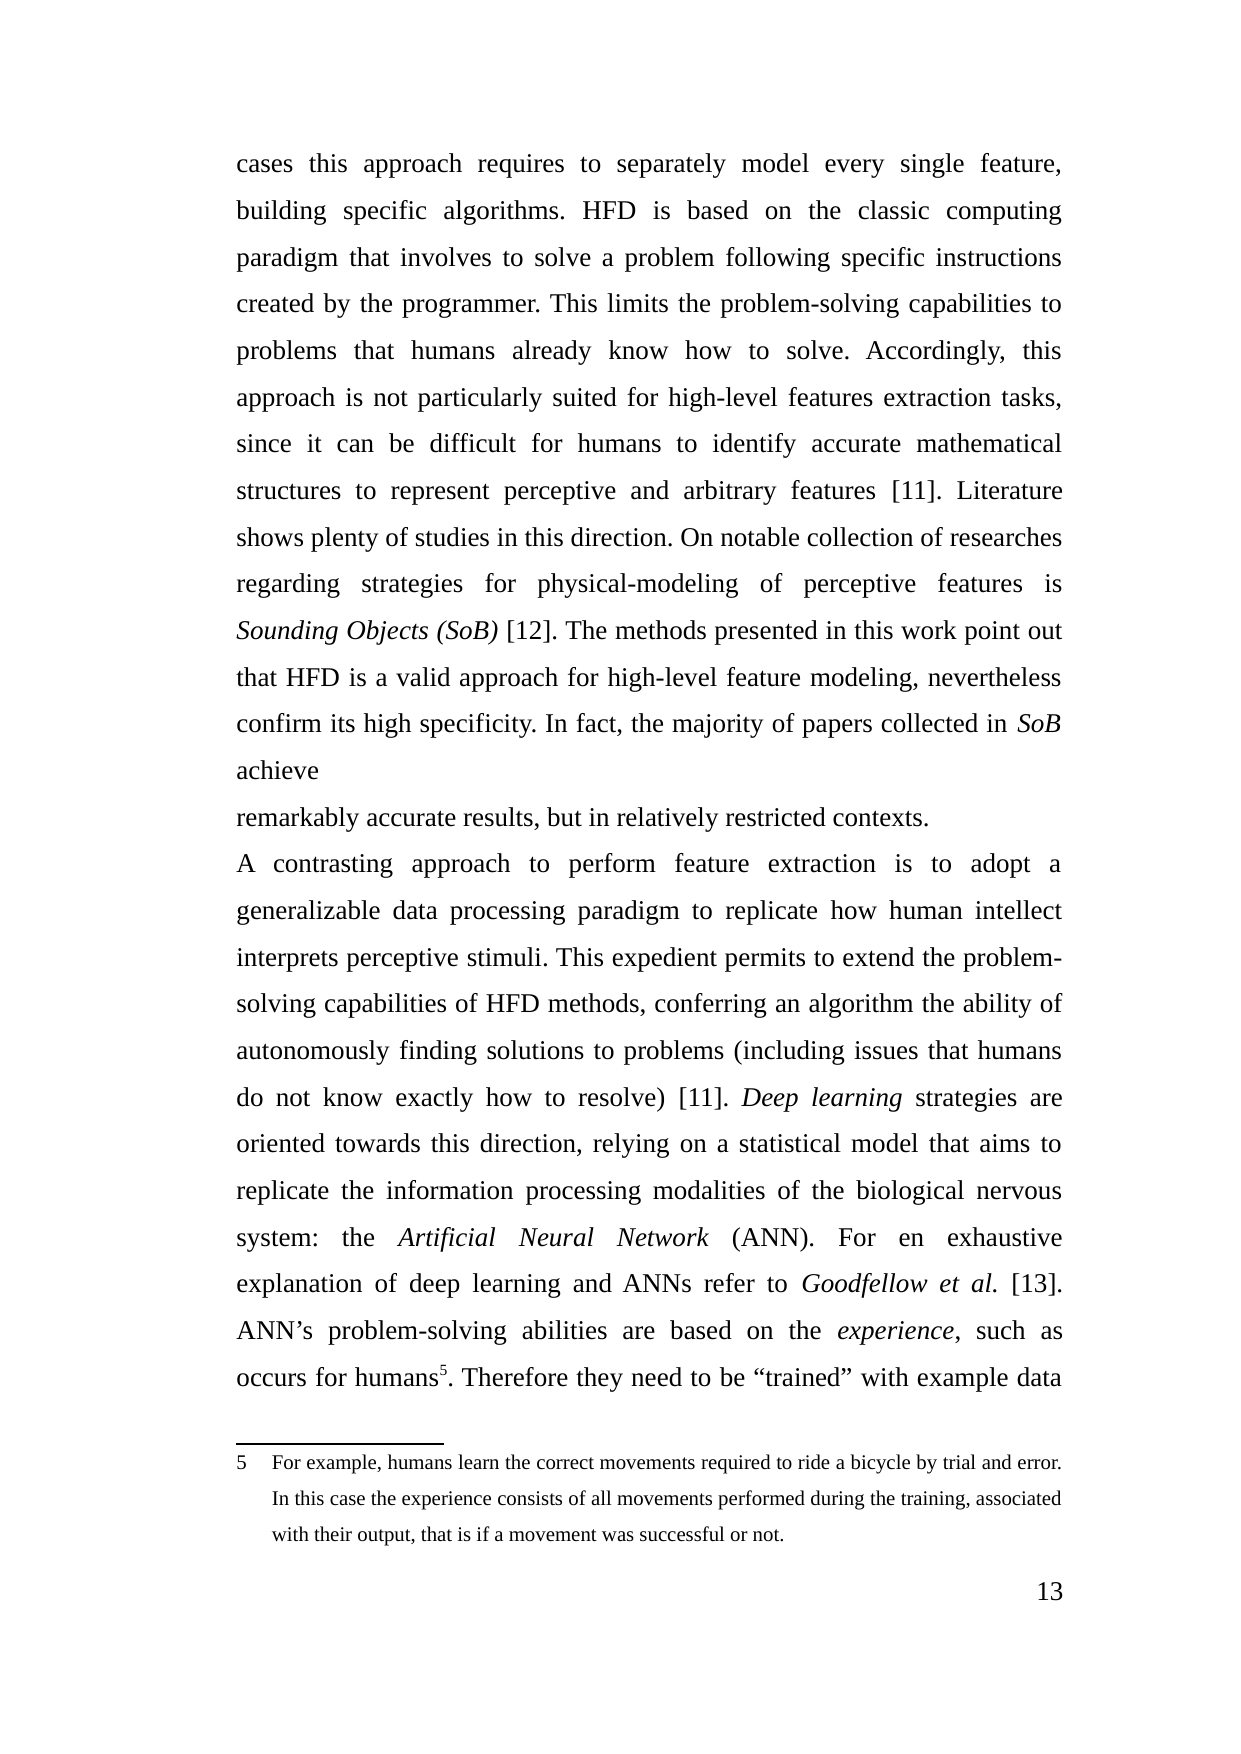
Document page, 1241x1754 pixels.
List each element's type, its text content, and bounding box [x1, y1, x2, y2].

text A contrasting approach to perform feature extraction is to adopt a generalizable data processing paradigm to replicate how human intellect interprets perceptive stimuli. This expedient permits to extend the problem-solving capabilities of HFD methods, conferring an algorithm the ability of autonomously finding solutions to problems (including issues that humans do not know exactly how to resolve) [11]. Deep learning strategies are oriented towards this direction, relying on a statistical model that aims to replicate the information processing modalities of the biological nervous system: the Artificial Neural Network (ANN). For en exhaustive explanation of deep learning and ANNs refer to Goodfellow et al. [13]. ANN’s problem-solving abilities are based on the experience, such as occurs for humans. Therefore they need to be “trained” with example data [236, 848, 1063, 1392]
text For example, humans learn the correct movements required to ride a bicycle by trial and error. In this case the experience consists of all movements performed during the training, associated with their output, that is if a movement was successful or not. [236, 1449, 1063, 1546]
text cases this approach requires to separately model every single feature, building specific algorithms. HFD is based on the classic computing paradigm that involves to solve a problem following specific instructions created by the programmer. This limits the problem-solving capabilities to problems that humans already know how to solve. Accordingly, this approach is not particularly suited for high-level features extraction tasks, since it can be difficult for humans to identify accurate mathematical structures to represent perceptive and arbitrary features [11]. Literature shows plenty of studies in this direction. On notable collection of researches regarding strategies for physical-modeling of perceptive features is Sounding Objects (SoB) [12]. The methods presented in this work point out that HFD is a valid approach for high-level feature modeling, nevertheless confirm its high specificity. In fact, the majority of papers collected in SoB achieve [236, 148, 1063, 785]
text remarkably accurate results, but in relatively restricted contexts. [236, 801, 1063, 832]
